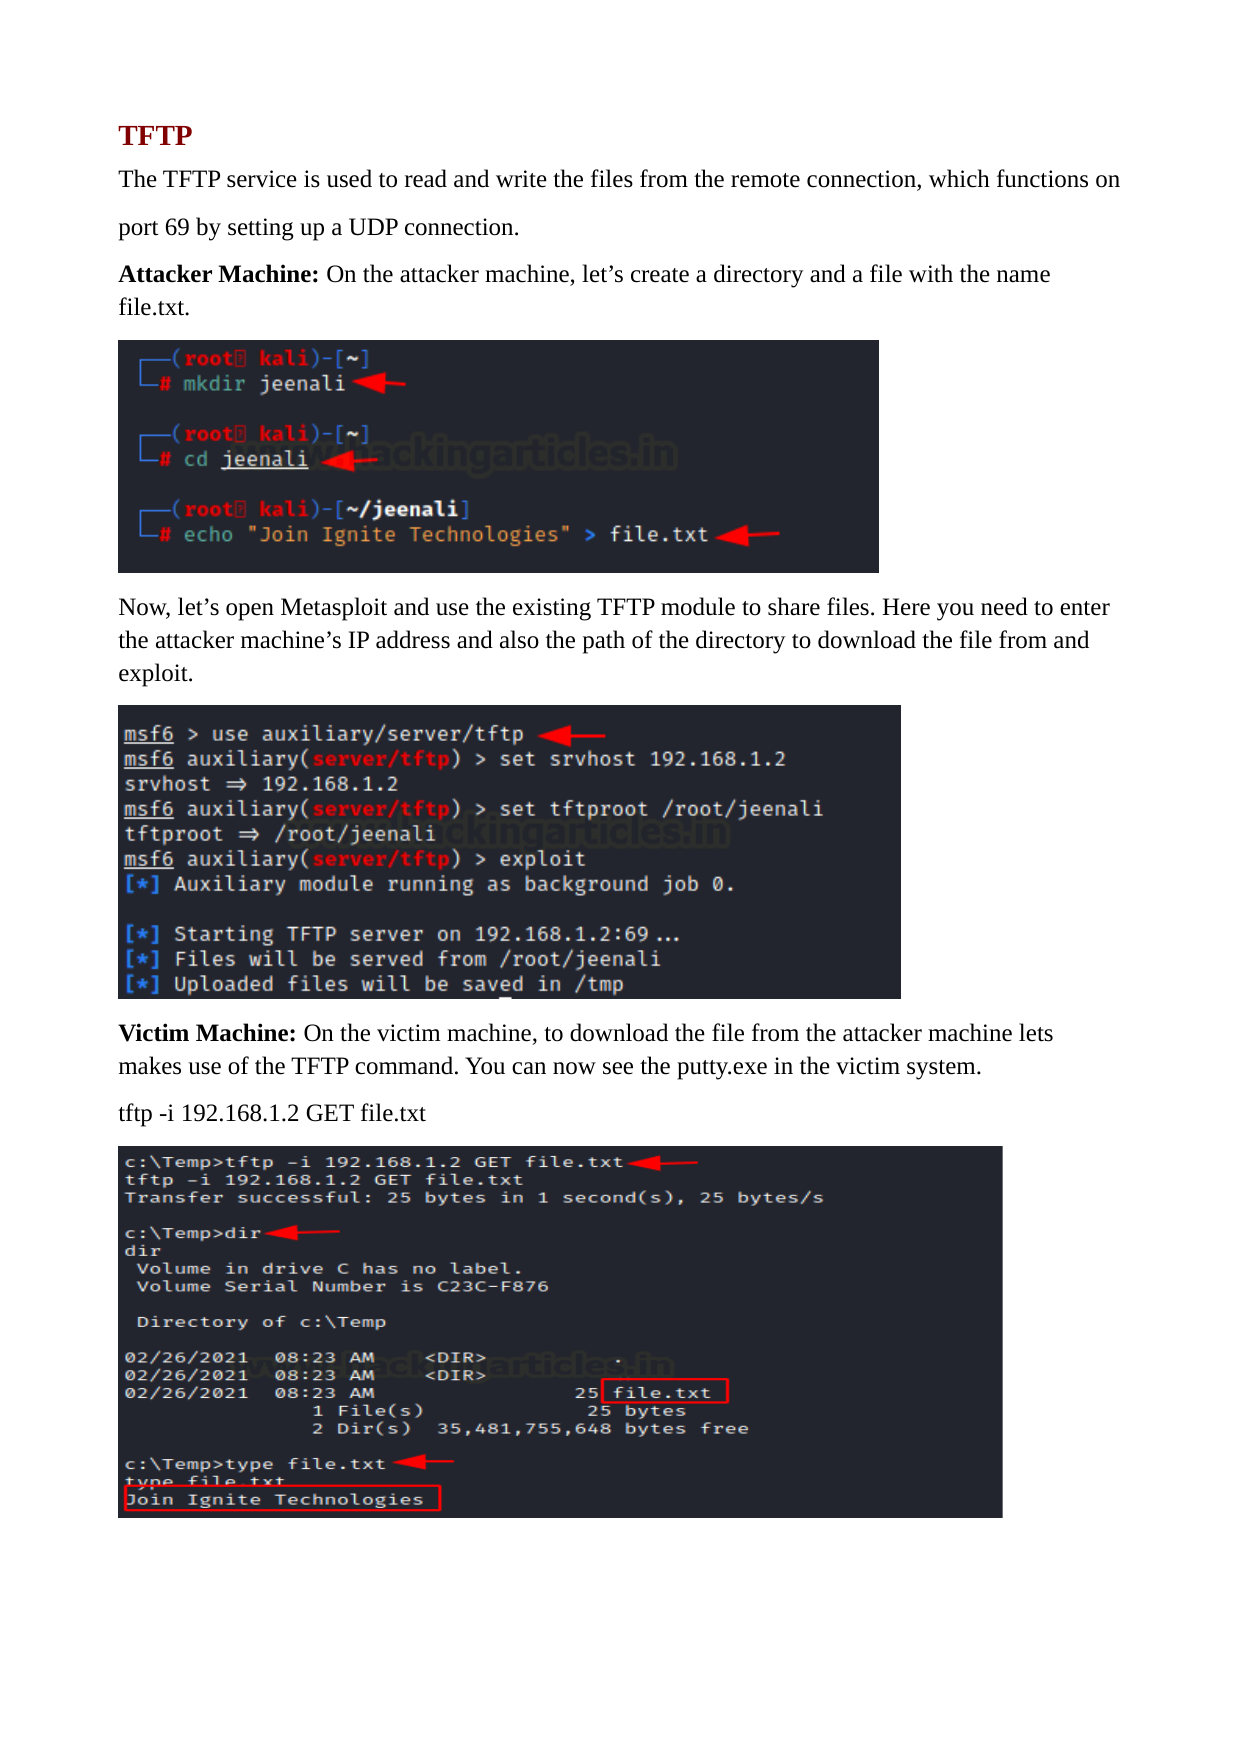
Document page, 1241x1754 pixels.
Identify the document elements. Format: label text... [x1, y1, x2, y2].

picture [118, 1146, 1003, 1518]
subtitle TFTP [118, 118, 1122, 152]
text Attacker Machine: On the attacker machine, let’s create a directory and a file with the name file.txt. [118, 259, 1122, 321]
text port 69 by setting up a UDP connection. [118, 212, 1122, 241]
text Now, let’s open Metasploit and use the existing TFTP module to share files. Here you need to enter the attacker machine’s IP address and also the path of the directory to download the file from and exploit. [118, 592, 1122, 686]
text Victim Machine: On the victim machine, to download the file from the attacker machine lets makes use of the TFTP command. You can now see the putty.exe in the victim system. [118, 1018, 1122, 1080]
text The TFTP service is used to read and write the files from the remote connection, which functions on [118, 164, 1122, 193]
picture [118, 340, 879, 573]
text tftp -i 192.168.1.2 GET file.txt [118, 1098, 1122, 1127]
picture [118, 705, 901, 999]
